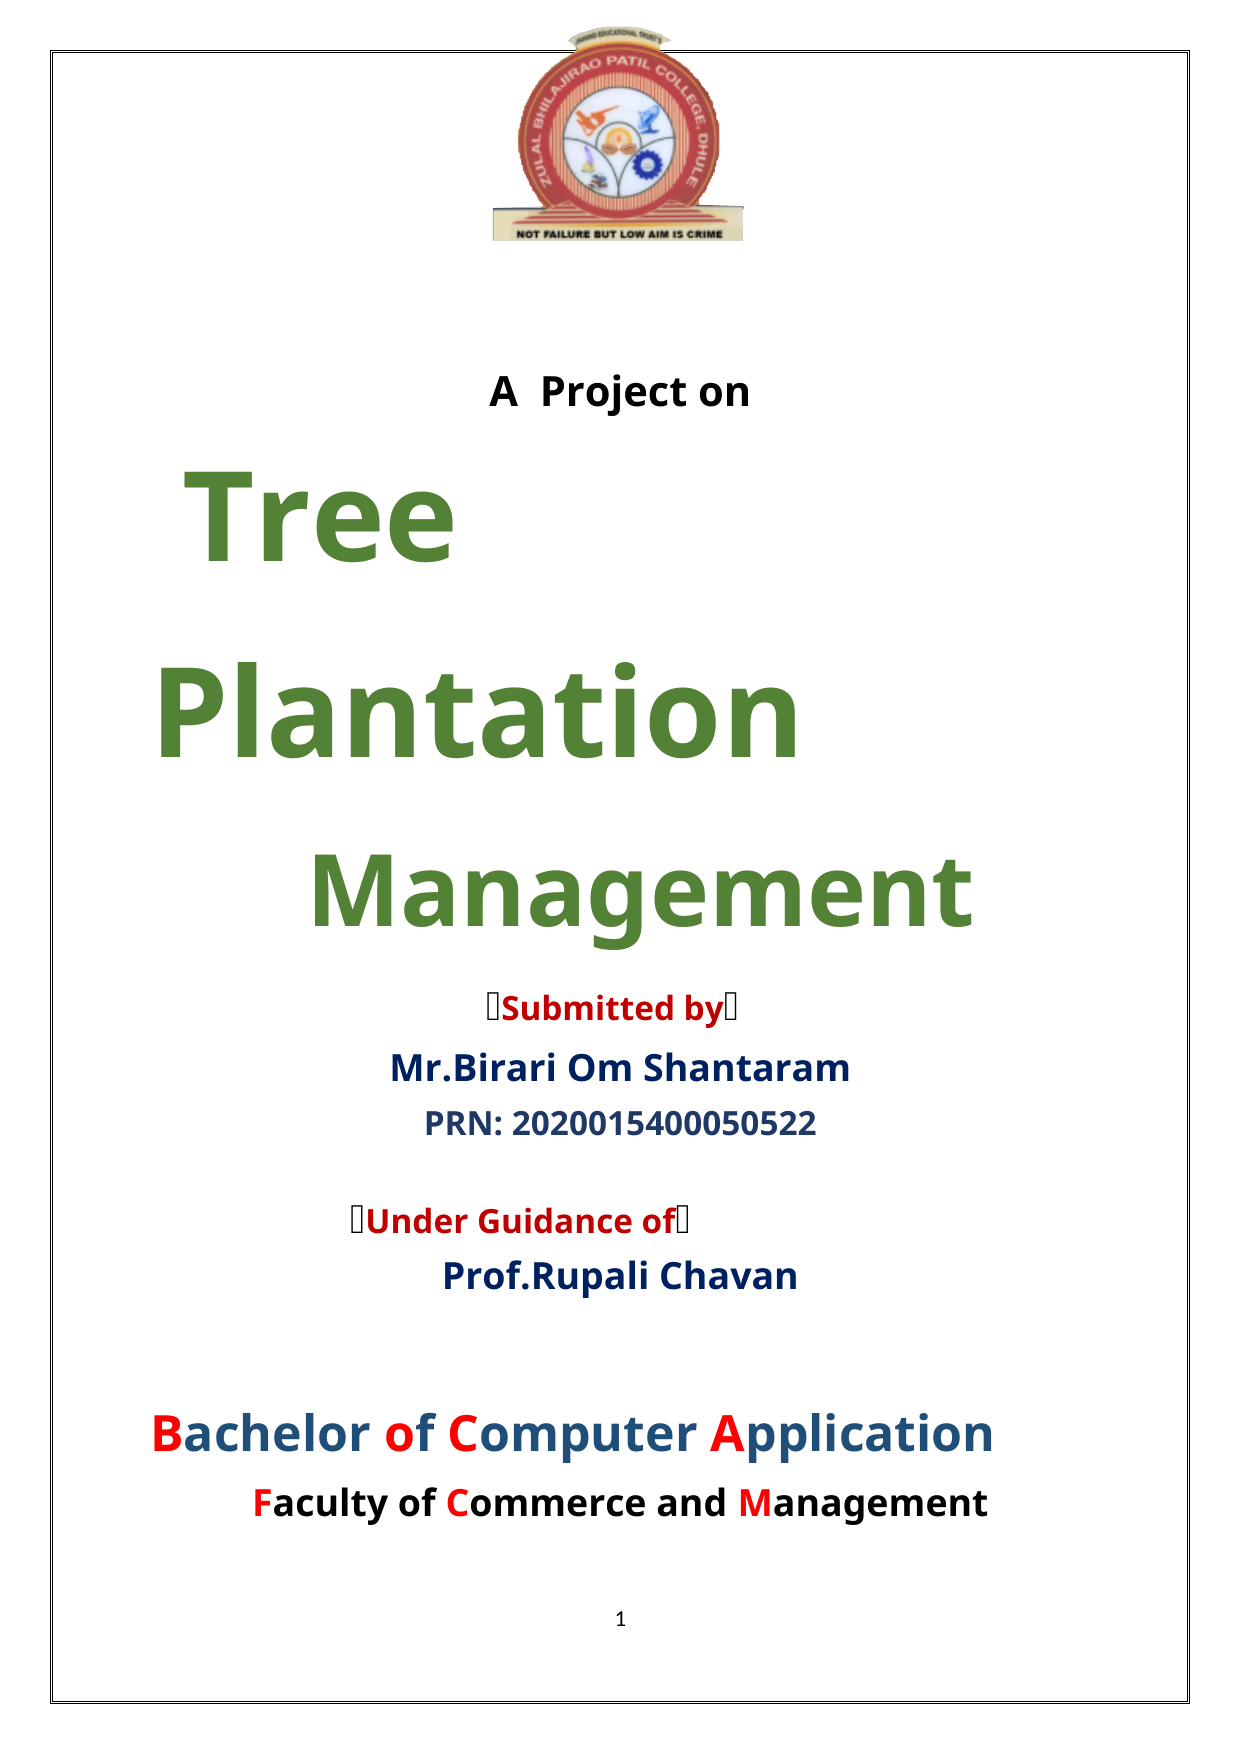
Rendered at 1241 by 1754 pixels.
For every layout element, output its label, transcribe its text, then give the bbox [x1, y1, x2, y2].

text Submitted by [150, 976, 1090, 1033]
text A Project on [150, 362, 1090, 419]
text Management [150, 819, 1090, 955]
text Bachelor of Computer Application [150, 1397, 1090, 1466]
text Faculty of Commerce and Management [150, 1476, 1090, 1527]
text Mr.Birari Om Shantaram [150, 1041, 1090, 1092]
text PRN: 2020015400050522 [150, 1100, 1090, 1145]
text Prof.Rupali Chavan [150, 1250, 1090, 1301]
text Under Guidance of [225, 1197, 1090, 1243]
text Tree Plantation [150, 427, 1090, 794]
